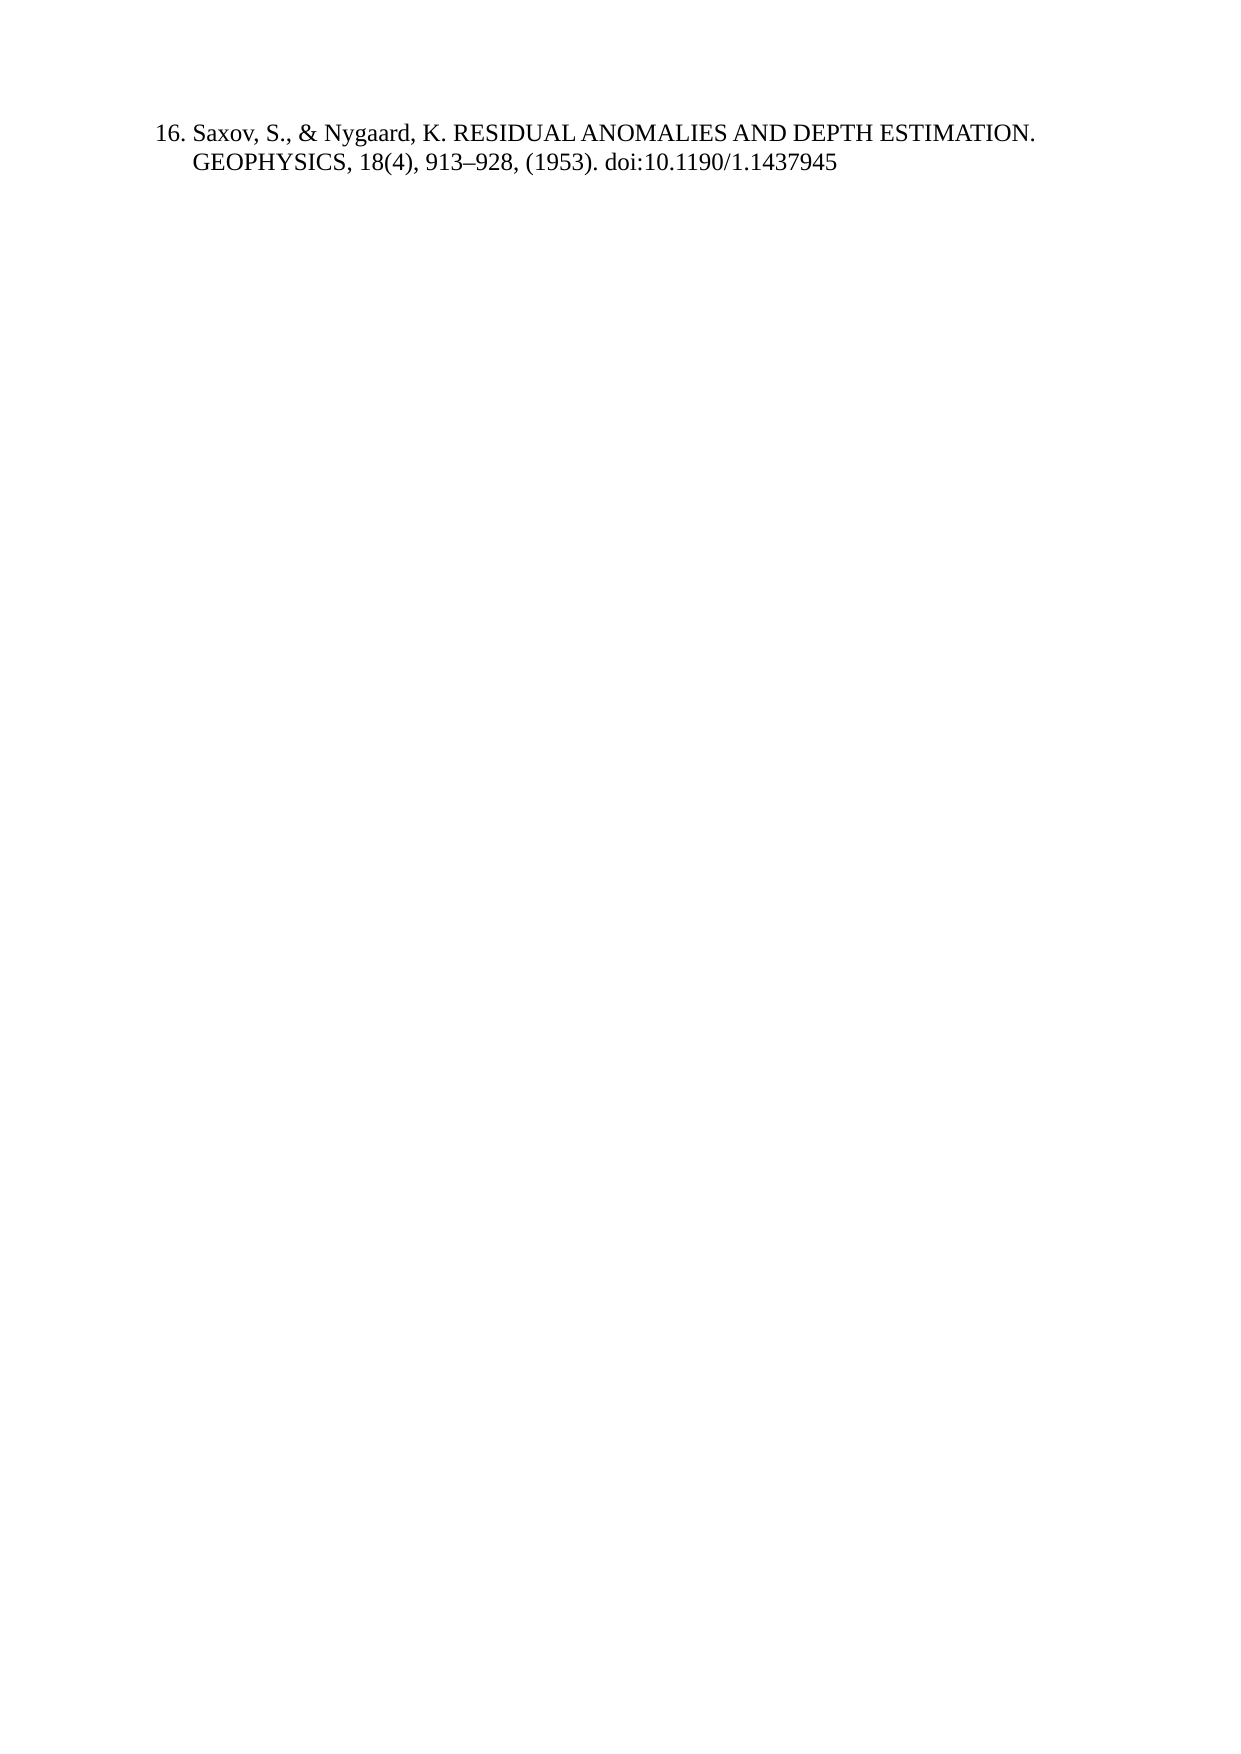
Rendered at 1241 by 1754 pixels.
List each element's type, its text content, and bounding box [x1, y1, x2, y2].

list Saxov, S., & Nygaard, K. RESIDUAL ANOMALIES AND DEPTH ESTIMATION. GEOPHYSICS, 18(4), 913–928, (1953). doi:10.1190/1.1437945 [155, 118, 1123, 176]
